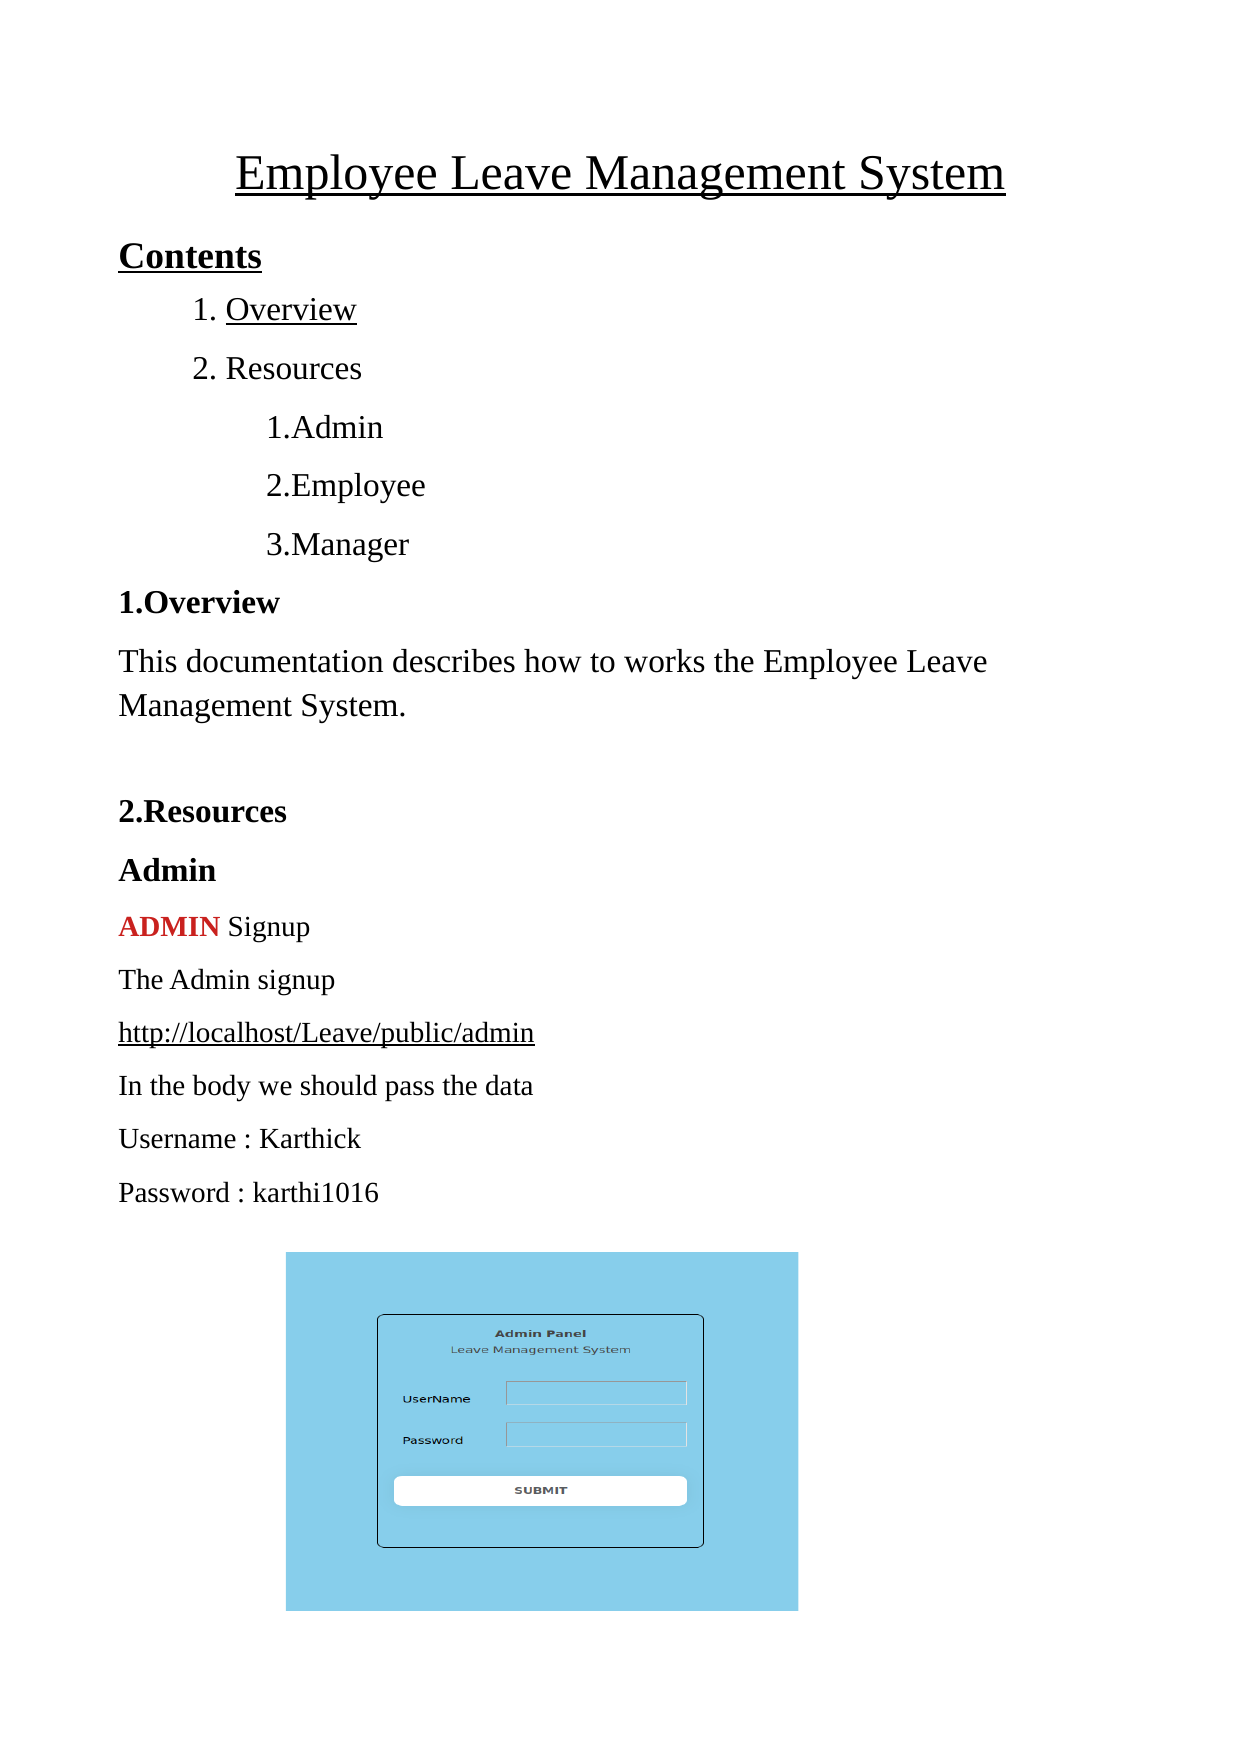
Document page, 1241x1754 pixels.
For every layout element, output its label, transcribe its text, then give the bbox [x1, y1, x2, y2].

text http://localhost/Leave/public/admin [118, 1015, 1122, 1049]
text ADMIN Signup [118, 909, 1122, 943]
text In the body we should pass the data [118, 1068, 1122, 1102]
text 1. Overview [118, 289, 1122, 328]
text 3.Manager [118, 524, 1122, 562]
text The Admin signup [118, 962, 1122, 996]
text Password : karthi1016 [118, 1175, 1122, 1208]
text 2.Employee [118, 466, 1122, 504]
text 2. Resources [118, 348, 1122, 387]
subtitle Employee Leave Management System [118, 143, 1122, 201]
subtitle Contents [118, 234, 1122, 277]
text 1.Admin [118, 407, 1122, 445]
text 2.Resources [118, 792, 1122, 830]
text Username : Karthick [118, 1122, 1122, 1155]
text Admin [118, 850, 1122, 889]
text 1.Overview [118, 583, 1122, 621]
text This documentation describes how to works the Employee Leave Management System. [118, 641, 1122, 724]
picture [311, 1252, 623, 1611]
